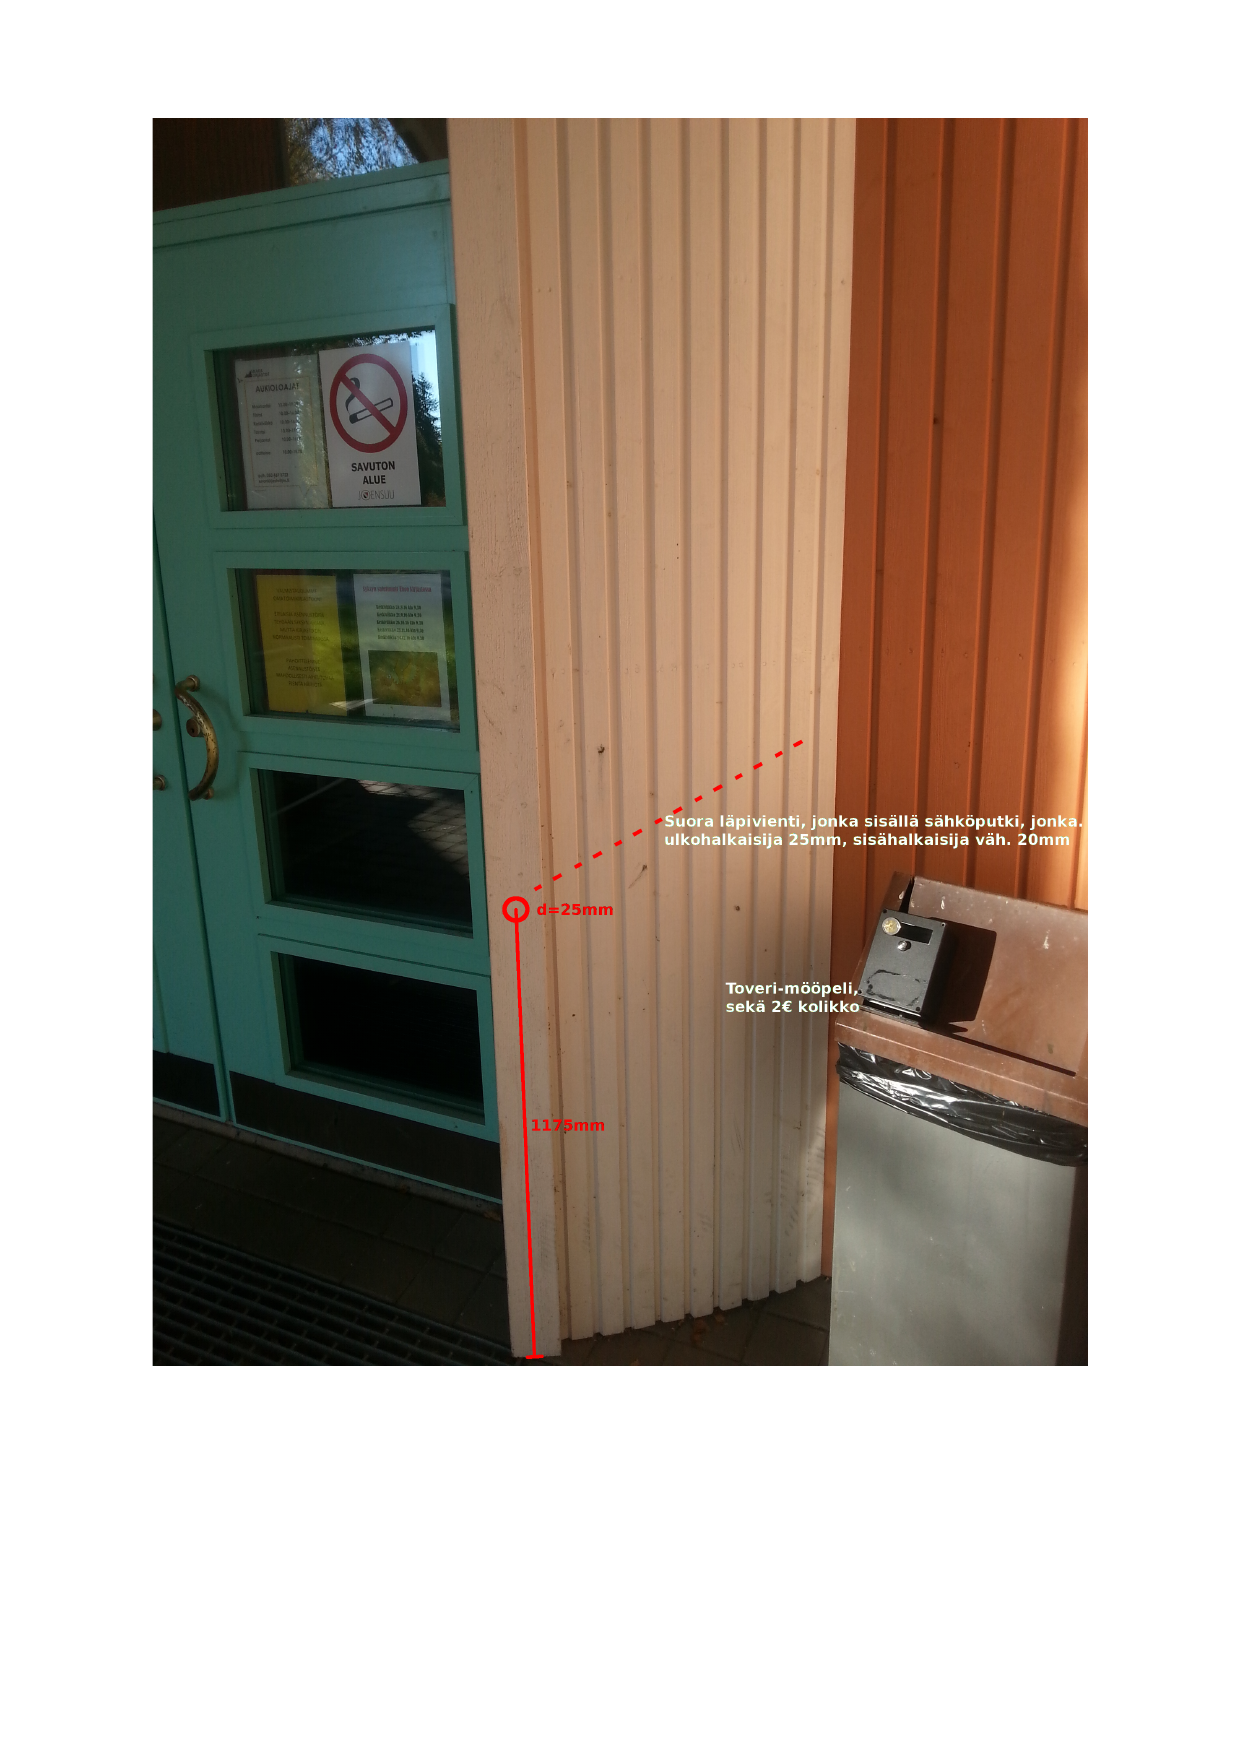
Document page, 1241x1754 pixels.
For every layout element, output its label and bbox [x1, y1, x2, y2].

picture [152, 118, 1088, 1366]
